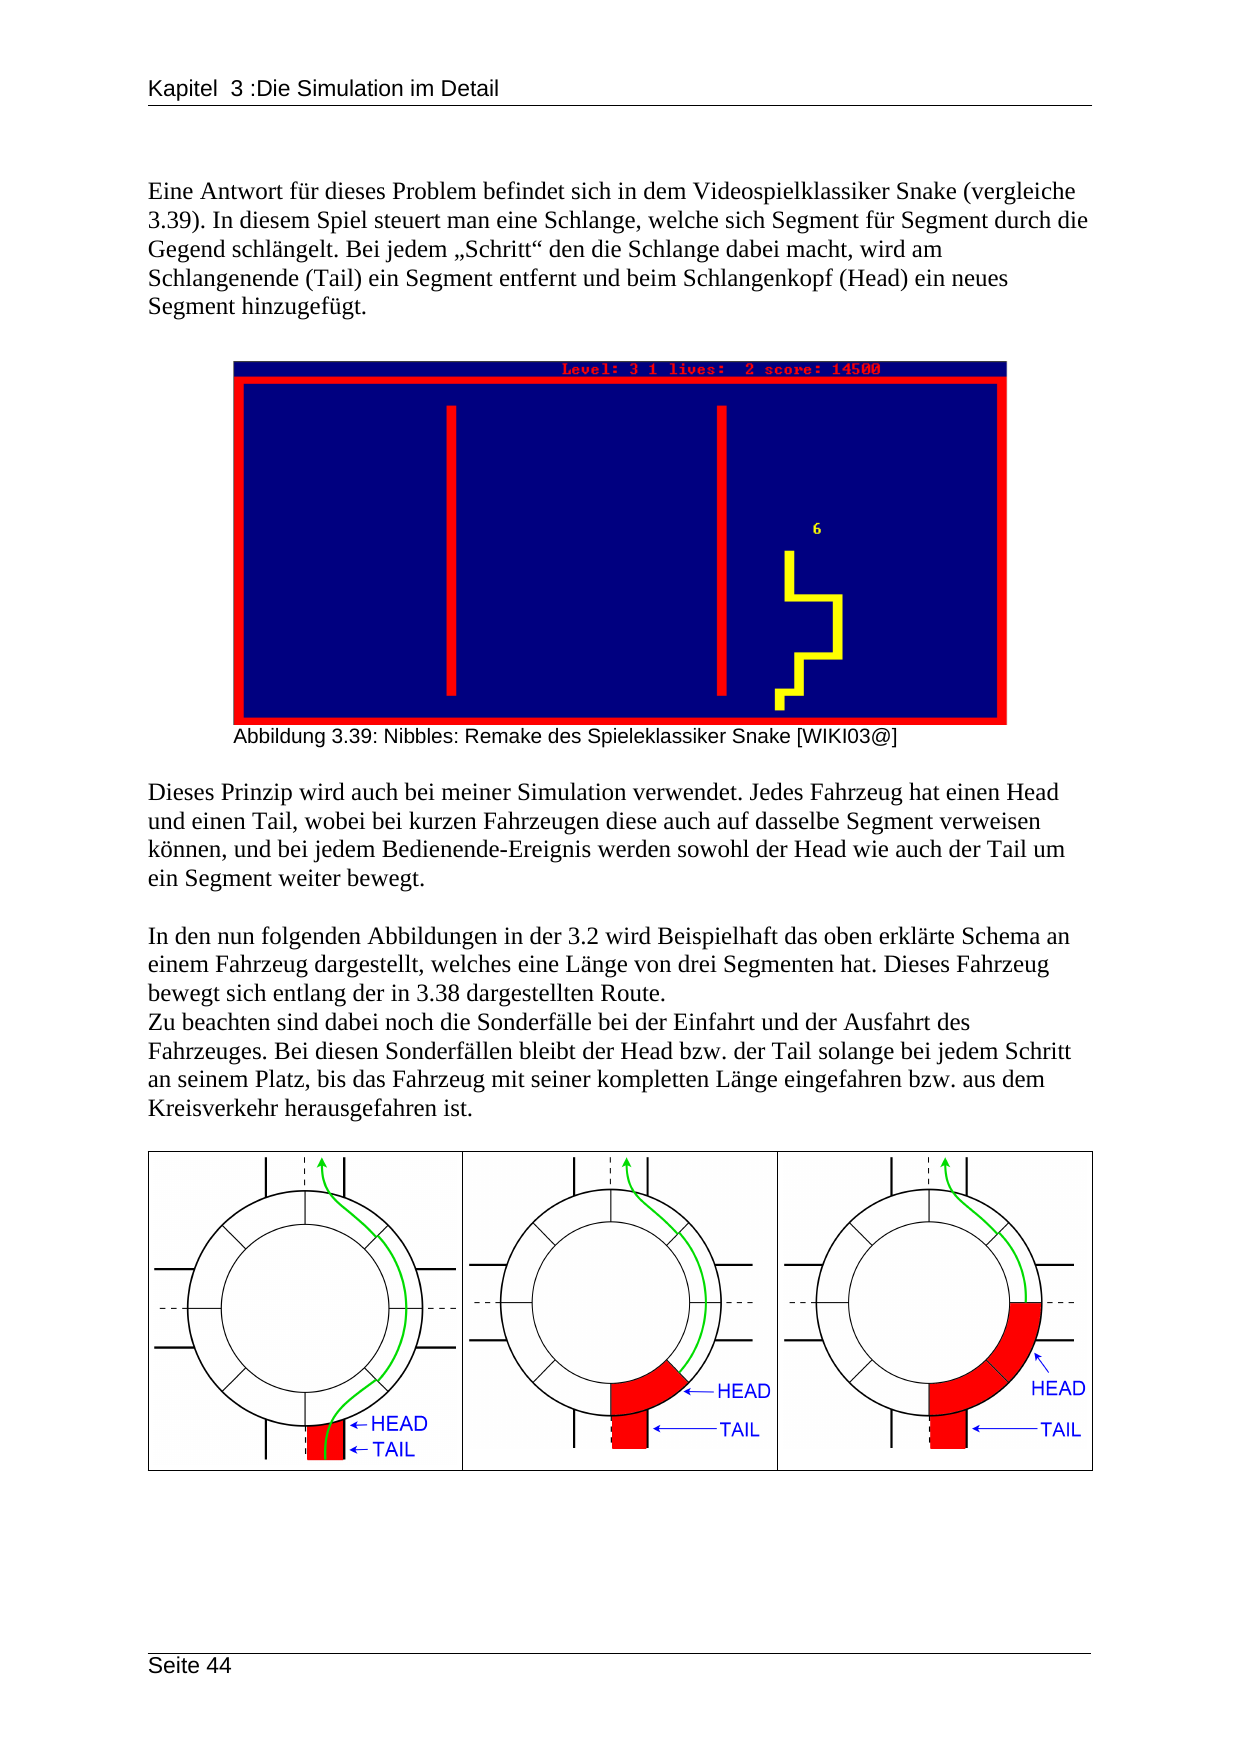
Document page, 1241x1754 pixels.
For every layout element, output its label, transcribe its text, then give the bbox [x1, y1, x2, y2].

picture [468, 1156, 772, 1449]
table_header [463, 1152, 777, 1470]
text Abbildung 3.39: Nibbles: Remake des Spieleklassiker Snake [WIKI03@] [233, 725, 1007, 748]
text Zu beachten sind dabei noch die Sonderfälle bei der Einfahrt und der Ausfahrt des Fahrzeuges. Bei diesen Sonderfällen bleibt der Head bzw. der Tail solange bei jedem Schritt an seinem Platz, bis das Fahrzeug mit seiner kompletten Länge eingefahren bzw. aus dem Kreisverkehr herausgefahren ist. [148, 1007, 1092, 1122]
picture [153, 1156, 457, 1465]
text Eine Antwort für dieses Problem befindet sich in dem Videospielklassiker Snake (vergleiche Abbildung 3.39). In diesem Spiel steuert man eine Schlange, welche sich Segment für Segment durch die Gegend schlängelt. Bei jedem „Schritt“ den die Schlange dabei macht, wird am Schlangenende (Tail) ein Segment entfernt und beim Schlangenkopf (Head) ein neues Segment hinzugefügt. [148, 176, 1092, 320]
picture [783, 1156, 1087, 1449]
table_header [149, 1152, 462, 1470]
text Dieses Prinzip wird auch bei meiner Simulation verwendet. Jedes Fahrzeug hat einen Head und einen Tail, wobei bei kurzen Fahrzeugen diese auch auf dasselbe Segment verweisen können, und bei jedem Bedienende-Ereignis werden sowohl der Head wie auch der Tail um ein Segment weiter bewegt. [148, 777, 1092, 892]
picture [233, 361, 1008, 725]
text In den nun folgenden Abbildungen in der Tabelle 3.2 wird Beispielhaft das oben erklärte Schema an einem Fahrzeug dargestellt, welches eine Länge von drei Segmenten hat. Dieses Fahrzeug bewegt sich entlang der in Abbildung 3.38 dargestellten Route. [148, 921, 1092, 1007]
table_header [778, 1152, 1092, 1470]
